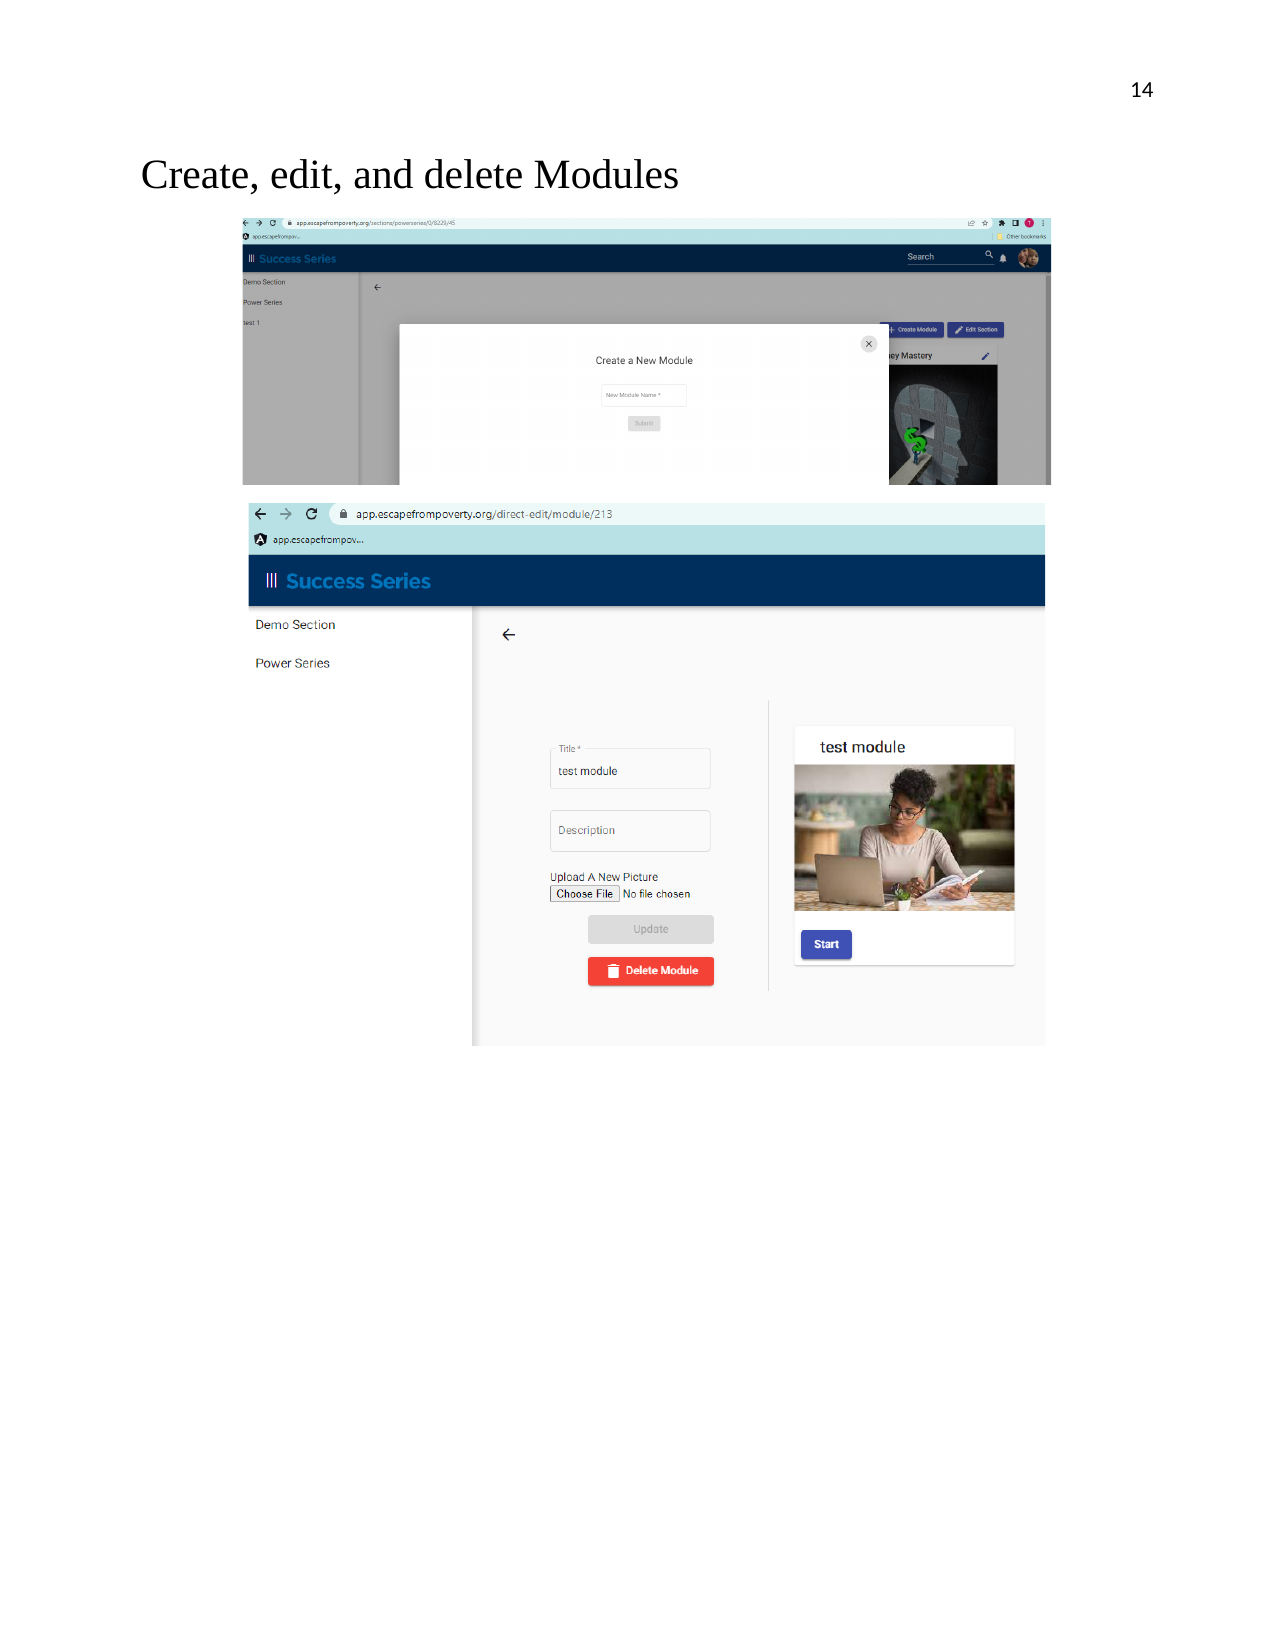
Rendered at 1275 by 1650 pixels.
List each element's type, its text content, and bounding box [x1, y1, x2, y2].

text Create, edit, and delete Modules [141, 150, 1153, 198]
picture [242, 218, 1052, 485]
picture [248, 503, 1046, 1046]
